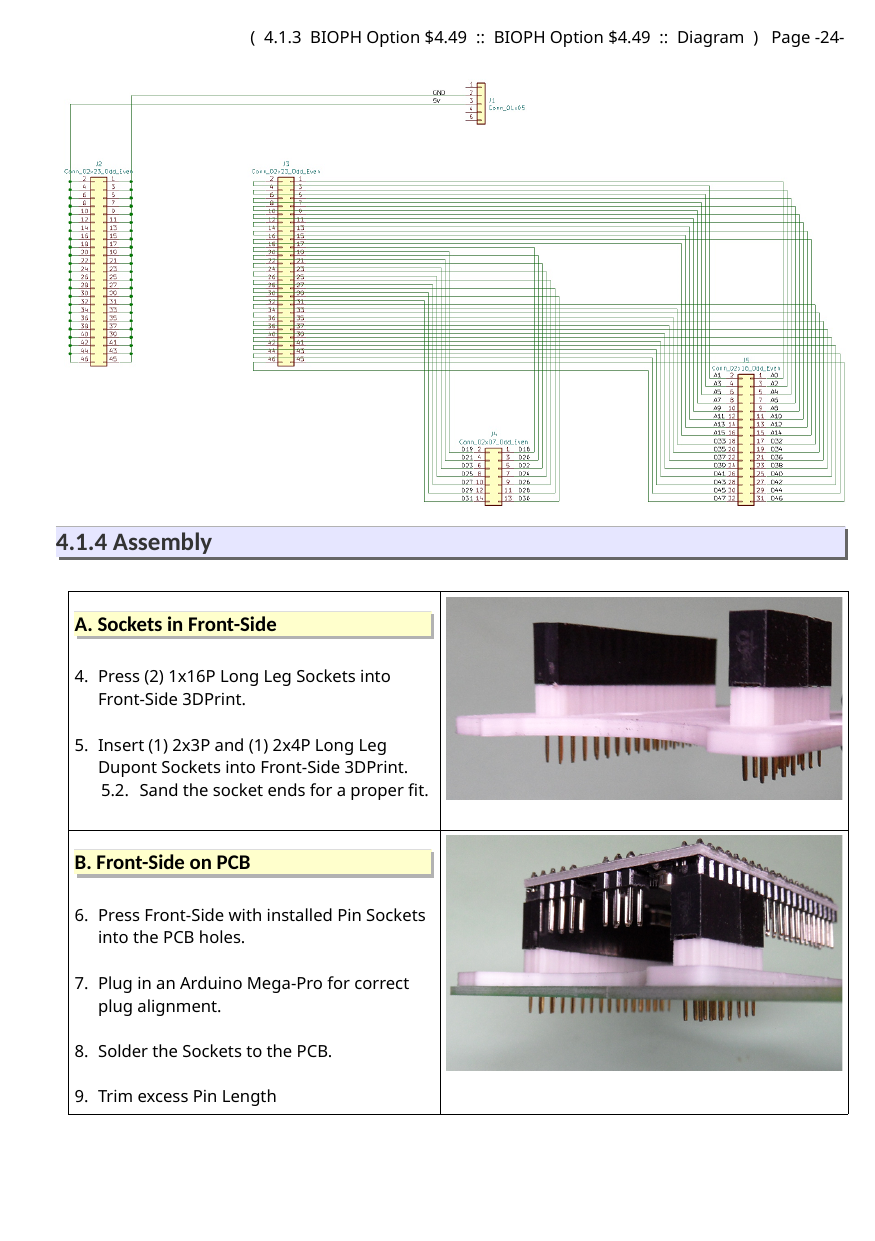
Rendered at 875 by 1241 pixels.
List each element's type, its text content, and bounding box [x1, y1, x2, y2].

table_header [441, 592, 848, 830]
subtitle Assembly [56, 526, 846, 557]
table_cell Front-Side on PCB Press Front-Side with installed Pin Sockets into the PCB holes. Plug in an Arduino Mega-Pro for correct plug alignment. Solder the Sockets to the PCB. Trim excess Pin Length [69, 831, 440, 1113]
table_cell [441, 831, 848, 1113]
table_header Sockets in Front-Side Press (2) 1x16P Long Leg Sockets into Front-Side 3DPrint. Insert (1) 2x3P and (1) 2x4P Long Leg Dupont Sockets into Front-Side 3DPrint. Sand the socket ends for a proper fit. [69, 592, 440, 830]
